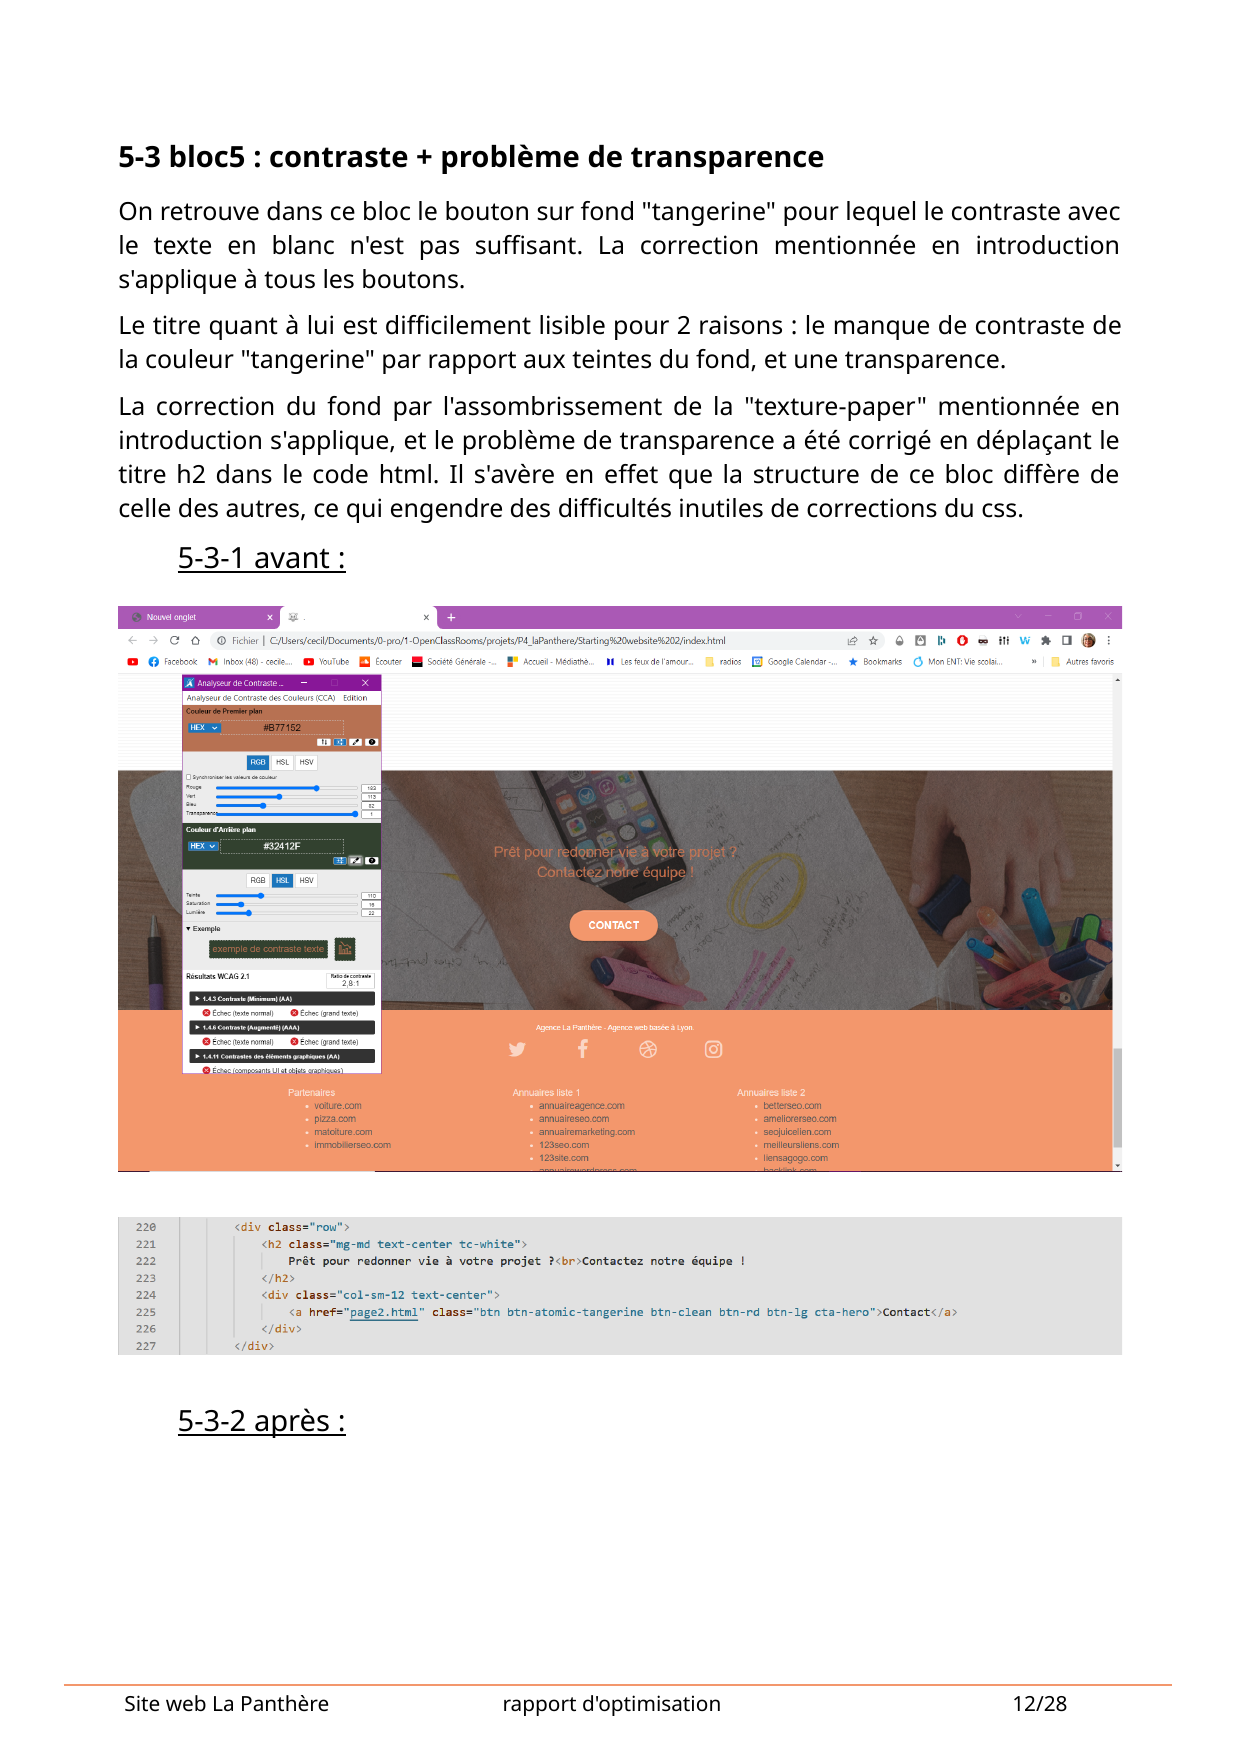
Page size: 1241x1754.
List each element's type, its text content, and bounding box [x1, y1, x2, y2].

text La correction du fond par l'assombrissement de la "texture-paper" mentionnée en introduction s'applique, et le problème de transparence a été corrigé en déplaçant le titre h2 dans le code html. Il s'avère en effet que la structure de ce bloc diffère de celle des autres, ce qui engendre des difficultés inutiles de corrections du css. [118, 388, 1122, 525]
text 5-3-2 après : [177, 1400, 1122, 1440]
text 5-3 bloc5 : contraste + problème de transparence [118, 136, 1122, 176]
text On retrouve dans ce bloc le bouton sur fond "tangerine" pour lequel le contraste avec le texte en blanc n'est pas suffisant. La correction mentionnée en introduction s'applique à tous les boutons. [118, 193, 1122, 295]
picture [118, 606, 1123, 1172]
picture [118, 1217, 1123, 1355]
text 5-3-1 avant : [177, 537, 1122, 577]
text Le titre quant à lui est difficilement lisible pour 2 raisons : le manque de contraste de la couleur "tangerine" par rapport aux teintes du fond, et une transparence. [118, 308, 1122, 376]
